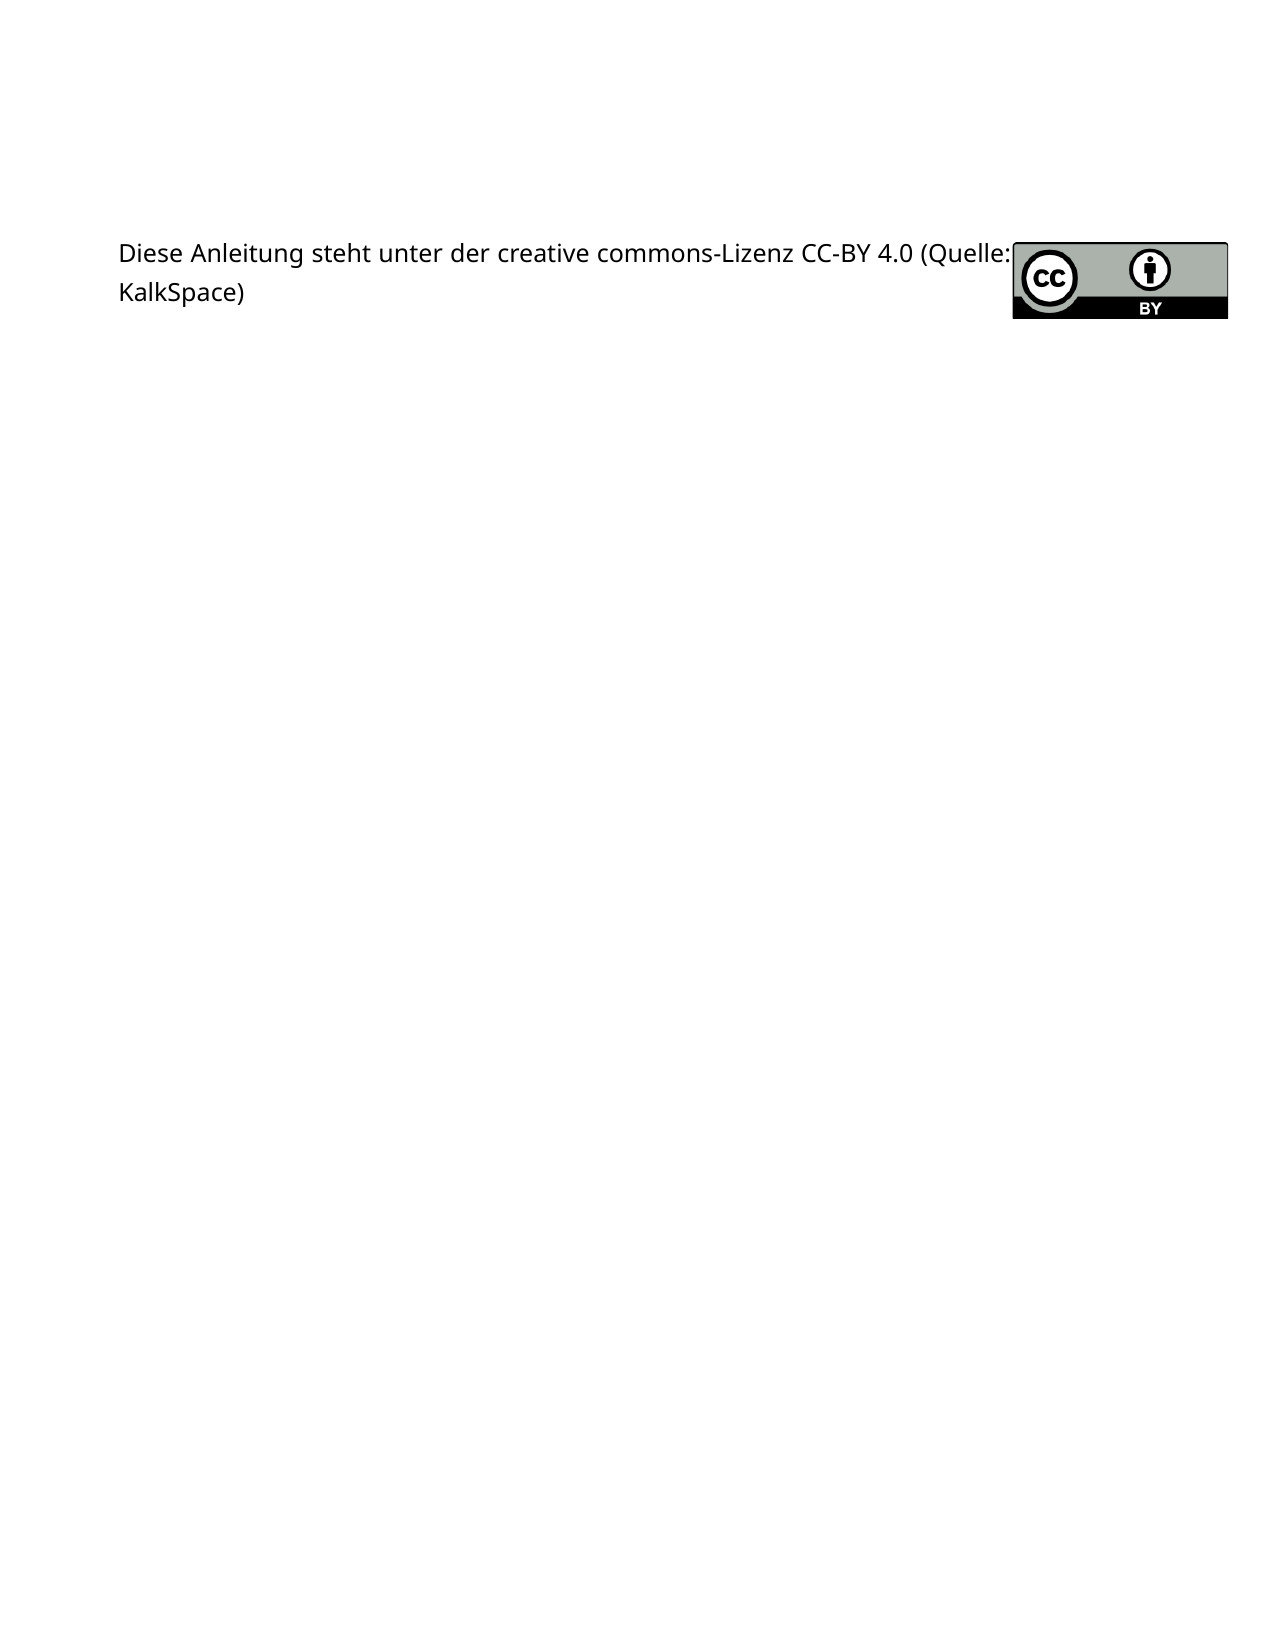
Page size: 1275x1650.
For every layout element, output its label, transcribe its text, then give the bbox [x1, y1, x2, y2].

picture [1012, 242, 1229, 319]
text Diese Anleitung steht unter der creative commons-Lizenz CC-BY 4.0 (Quelle: KalkSpace) [118, 236, 1216, 309]
